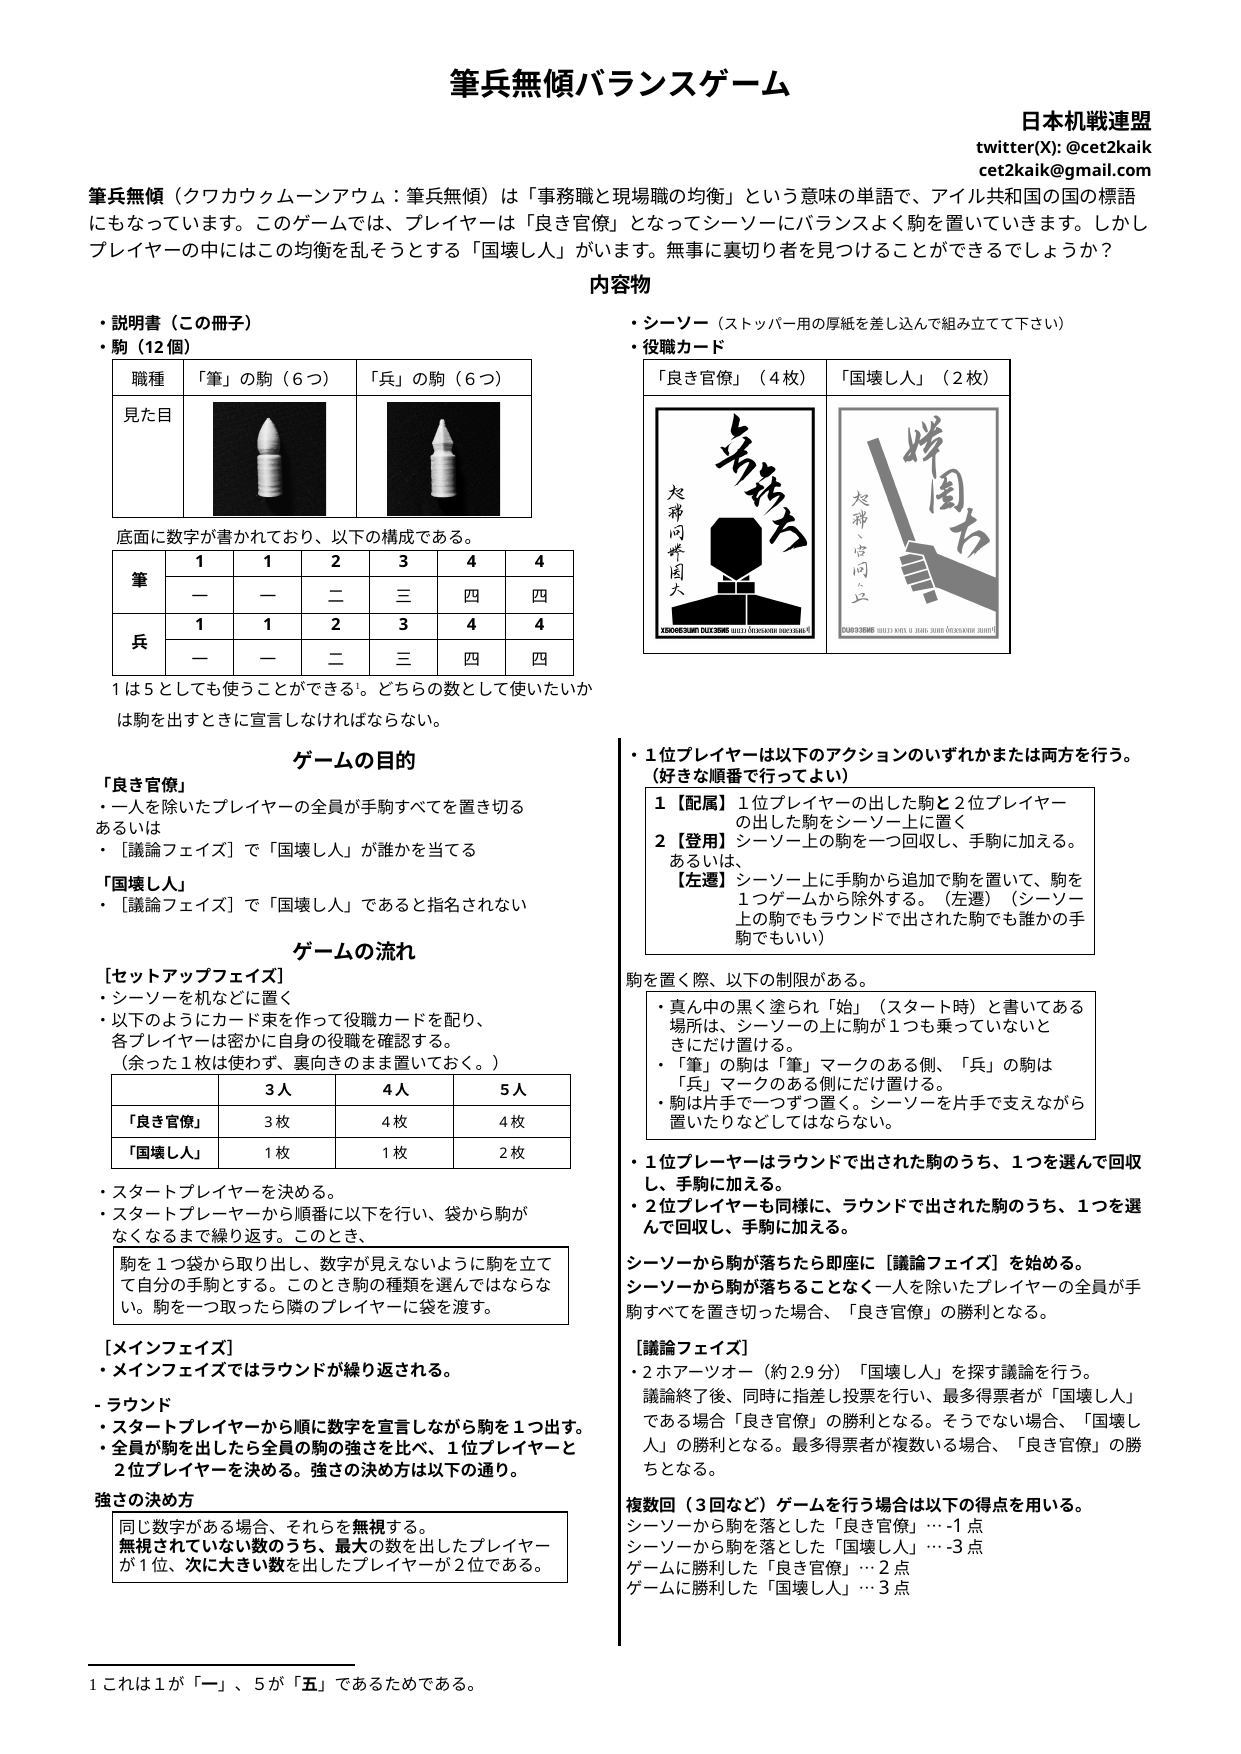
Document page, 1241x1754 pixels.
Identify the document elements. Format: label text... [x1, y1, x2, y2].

table_header １【配属】１位プレイヤーの出した駒と２位プレイヤー の出した駒をシーソー上に置く ２【登用】シーソー上の駒を一つ回収し、手駒に加える。 あるいは、 【左遷】シーソー上に手駒から追加で駒を置いて、駒を １つゲームから除外する。（左遷）（シーソー 上の駒でもラウンドで出された駒でも誰かの手 駒でもいい） [646, 788, 1094, 954]
table_header 4 [438, 551, 505, 576]
table_header 「兵」の駒（６つ） [357, 360, 531, 395]
table_cell 見た目 [113, 396, 183, 517]
table_cell 四 [506, 577, 573, 613]
table_header 3 [370, 551, 437, 576]
table_cell 1 [166, 614, 233, 639]
table_cell [184, 396, 356, 517]
table_cell 四 [438, 640, 505, 675]
table_cell 2 [302, 614, 369, 639]
text cet2kaik@gmail.com [88, 159, 1152, 181]
table_cell [357, 396, 531, 517]
table_cell 4 [438, 614, 505, 639]
table_header 「筆」の駒（６つ） [184, 360, 356, 395]
table_cell 一 [234, 640, 301, 675]
table_header ・真ん中の黒く塗られ「始」（スタート時）と書いてある 場所は、シーソーの上に駒が１つも乗っていないと きにだけ置ける。 ・「筆」の駒は「筆」マークのある側、「兵」の駒は 「兵」マークのある側にだけ置ける。 ・駒は片手で一つずつ置く。シーソーを片手で支えながら 置いたりなどしてはならない。 [647, 992, 1095, 1138]
table_header [112, 1075, 218, 1105]
table_header 「良き官僚」（４枚） [644, 360, 826, 395]
table_header 4 [506, 551, 573, 576]
table_cell 一 [234, 577, 301, 613]
table_cell 二 [302, 640, 369, 675]
table_header 1 [234, 551, 301, 576]
text 日本机戦連盟 [88, 104, 1152, 136]
table_cell 四 [438, 577, 505, 613]
table_cell 4枚 [336, 1106, 453, 1137]
picture [213, 402, 327, 516]
table_cell ゲームの目的 「良き官僚」 ・一人を除いたプレイヤーの全員が手駒すべてを置き切る あるいは ・［議論フェイズ］で「国壊し人」が誰かを当てる 「国壊し人」 ・［議論フェイズ］で「国壊し人」であると指名されない ゲームの流れ ［セットアップフェイズ］ ・シーソーを机などに置く ・以下のようにカード束を作って役職カードを配り、 各プレイヤーは密かに自身の役職を確認する。 （余った１枚は使わず、裏向きのまま置いておく。） ・スタートプレイヤーを決める。 ・スタートプレーヤーから順番に以下を行い、袋から駒が なくなるまで繰り返す。このとき、 ［メインフェイズ］ ・メインフェイズではラウンドが繰り返される。 - ラウンド ・スタートプレイヤーから順に数字を宣言しながら駒を１つ出す。 ・全員が駒を出したら全員の駒の強さを比べ、１位プレイヤーと ２位プレイヤーを決める。強さの決め方は以下の通り。 強さの決め方 [89, 738, 618, 1646]
table_header 1 [166, 551, 233, 576]
table_header 「国壊し人」（２枚） [827, 360, 1009, 395]
text twitter(X): @cet2kaik [88, 136, 1152, 159]
table_header 筆 [113, 551, 165, 613]
table_cell 1 [234, 614, 301, 639]
table_cell 三 [370, 577, 437, 613]
table_header 2 [302, 551, 369, 576]
table_header ４人 [336, 1075, 453, 1105]
table_header 駒を１つ袋から取り出し、数字が見えないように駒を立てて自分の手駒とする。このとき駒の種類を選んではならない。駒を一つ取ったら隣のプレイヤーに袋を渡す。 [114, 1248, 568, 1324]
table_cell 2枚 [454, 1138, 570, 1168]
table_header ５人 [454, 1075, 570, 1105]
table_cell 4 [506, 614, 573, 639]
table_cell 3 [370, 614, 437, 639]
table_header 同じ数字がある場合、それらを無視する。 無視されていない数のうち、最大の数を出したプレイヤーが1位、次に大きい数を出したプレイヤーが２位である。 [113, 1513, 567, 1582]
table_cell 3枚 [219, 1106, 335, 1137]
table_cell ・シーソー（ストッパー用の厚紙を差し込んで組み立てて下さい） ・役職カード [620, 305, 1152, 738]
table_header 内容物 [89, 263, 1152, 304]
table_cell 一 [166, 640, 233, 675]
table_cell 1枚 [219, 1138, 335, 1168]
table_cell ・説明書（この冊子） ・駒（12個） 底面に数字が書かれており、以下の構成である。 1は5としても使うことができる。どちらの数として使いたいか は駒を出すときに宣言しなければならない。 [89, 305, 620, 738]
table_cell 二 [302, 577, 369, 613]
text 筆兵無傾（クワカウㇰムーンアウㇺ：筆兵無傾）は「事務職と現場職の均衡」という意味の単語で、アイル共和国の国の標語にもなっています。このゲームでは、プレイヤーは「良き官僚」となってシーソーにバランスよく駒を置いていきます。しかしプレイヤーの中にはこの均衡を乱そうとする「国壊し人」がいます。無事に裏切り者を見つけることができるでしょうか？ [88, 181, 1152, 263]
table_cell 兵 [113, 614, 165, 675]
table_cell 一 [166, 577, 233, 613]
table_cell 三 [370, 640, 437, 675]
table_cell ・１位プレイヤーは以下のアクションのいずれかまたは両方を行う。 （好きな順番で行ってよい） 駒を置く際、以下の制限がある。 ・１位プレーヤーはラウンドで出された駒のうち、１つを選んで回収 し、手駒に加える。 ・２位プレイヤーも同様に、ラウンドで出された駒のうち、１つを選 んで回収し、手駒に加える。 シーソーから駒が落ちたら即座に［議論フェイズ］を始める。 シーソーから駒が落ちることなく一人を除いたプレイヤーの全員が手駒すべてを置き切った場合、「良き官僚」の勝利となる。 ［議論フェイズ］ ・2ホアーツオー（約2.9分）「国壊し人」を探す議論を行う。 議論終了後、同時に指差し投票を行い、最多得票者が「国壊し人」 である場合「良き官僚」の勝利となる。そうでない場合、「国壊し 人」の勝利となる。最多得票者が複数いる場合、「良き官僚」の勝 ちとなる。 複数回（３回など）ゲームを行う場合は以下の得点を用いる。 シーソーから駒を落とした「良き官僚」… -1点 シーソーから駒を落とした「国壊し人」… -3点 ゲームに勝利した「良き官僚」… 2点 ゲームに勝利した「国壊し人」… 3点 [621, 738, 1152, 1646]
picture [387, 402, 501, 516]
picture [649, 402, 821, 645]
table_cell [827, 396, 1009, 653]
table_cell 4枚 [454, 1106, 570, 1137]
table_header ３人 [219, 1075, 335, 1105]
table_cell [644, 396, 826, 653]
table_cell 四 [506, 640, 573, 675]
table_cell 1枚 [336, 1138, 453, 1168]
table_cell 「良き官僚」 [112, 1106, 218, 1137]
text 筆兵無傾バランスゲーム [88, 59, 1152, 104]
table_cell 「国壊し人」 [112, 1138, 218, 1168]
table_header 職種 [113, 360, 183, 395]
